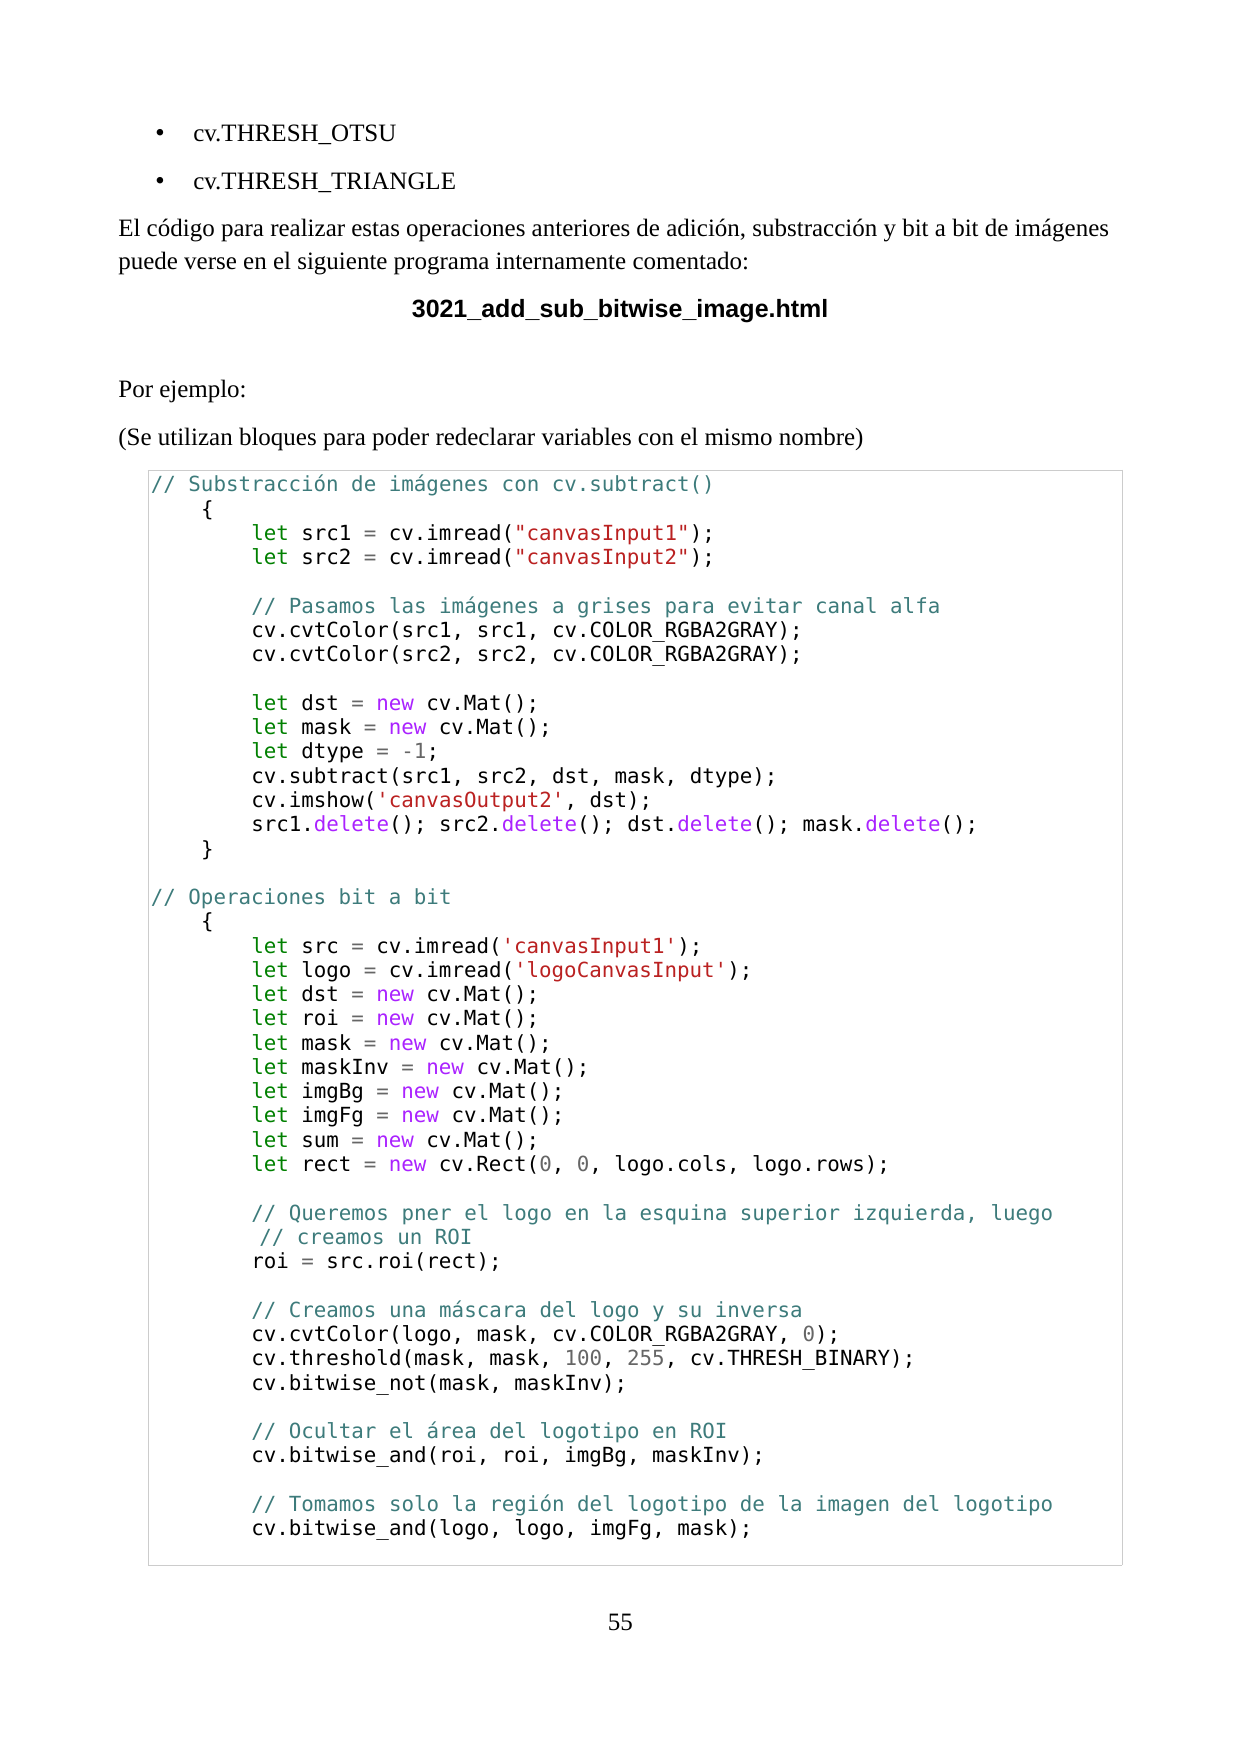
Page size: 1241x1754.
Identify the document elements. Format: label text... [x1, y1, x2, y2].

text // creamos un ROI [149, 1222, 1122, 1246]
text let mask = new cv.Mat(); [149, 712, 1122, 736]
text // Substracción de imágenes con cv.subtract() [149, 471, 1122, 494]
text let rect = new cv.Rect(0, 0, logo.cols, logo.rows); [149, 1149, 1122, 1176]
text cv.bitwise_and(roi, roi, imgBg, maskInv); [149, 1440, 1122, 1468]
text let src2 = cv.imread("canvasInput2"); [149, 542, 1122, 569]
text let imgBg = new cv.Mat(); [149, 1076, 1122, 1101]
text src1.delete(); src2.delete(); dst.delete(); mask.delete(); [149, 809, 1122, 833]
text cv.cvtColor(logo, mask, cv.COLOR_RGBA2GRAY, 0); [149, 1319, 1122, 1343]
text // Queremos pner el logo en la esquina superior izquierda, luego [149, 1198, 1122, 1222]
text } [149, 833, 1122, 861]
text let sum = new cv.Mat(); [149, 1125, 1122, 1149]
text // Creamos una máscara del logo y su inversa [149, 1295, 1122, 1319]
text let src = cv.imread('canvasInput1'); [149, 931, 1122, 955]
text // Operaciones bit a bit [149, 882, 1122, 906]
text Por ejemplo: [118, 374, 1122, 403]
text 3021_add_sub_bitwise_image.html [118, 294, 1122, 323]
text cv.bitwise_not(mask, maskInv); [149, 1367, 1122, 1395]
text // Pasamos las imágenes a grises para evitar canal alfa [149, 591, 1122, 615]
text cv.subtract(src1, src2, dst, mask, dtype); [149, 761, 1122, 785]
text let dst = new cv.Mat(); [149, 688, 1122, 712]
text cv.bitwise_and(logo, logo, imgFg, mask); [149, 1513, 1122, 1540]
text let roi = new cv.Mat(); [149, 1003, 1122, 1028]
list cv.THRESH_OTSU [156, 118, 1122, 147]
text El código para realizar estas operaciones anteriores de adición, substracción y bit a bit de imágenes puede verse en el siguiente programa internamente comentado: [118, 213, 1122, 275]
text cv.cvtColor(src1, src1, cv.COLOR_RGBA2GRAY); [149, 615, 1122, 639]
text let dst = new cv.Mat(); [149, 979, 1122, 1003]
text { [149, 906, 1122, 931]
text let maskInv = new cv.Mat(); [149, 1052, 1122, 1076]
text (Se utilizan bloques para poder redeclarar variables con el mismo nombre) [118, 422, 1122, 451]
text { [149, 494, 1122, 518]
text let logo = cv.imread('logoCanvasInput'); [149, 955, 1122, 979]
text let imgFg = new cv.Mat(); [149, 1101, 1122, 1125]
text let dtype = -1; [149, 736, 1122, 761]
text cv.threshold(mask, mask, 100, 255, cv.THRESH_BINARY); [149, 1343, 1122, 1367]
text // Ocultar el área del logotipo en ROI [149, 1416, 1122, 1440]
text cv.imshow('canvasOutput2', dst); [149, 785, 1122, 809]
text let mask = new cv.Mat(); [149, 1028, 1122, 1052]
text cv.cvtColor(src2, src2, cv.COLOR_RGBA2GRAY); [149, 639, 1122, 667]
list cv.THRESH_TRIANGLE [156, 166, 1122, 194]
text let src1 = cv.imread("canvasInput1"); [149, 518, 1122, 542]
text // Tomamos solo la región del logotipo de la imagen del logotipo [149, 1489, 1122, 1513]
text roi = src.roi(rect); [149, 1246, 1122, 1273]
